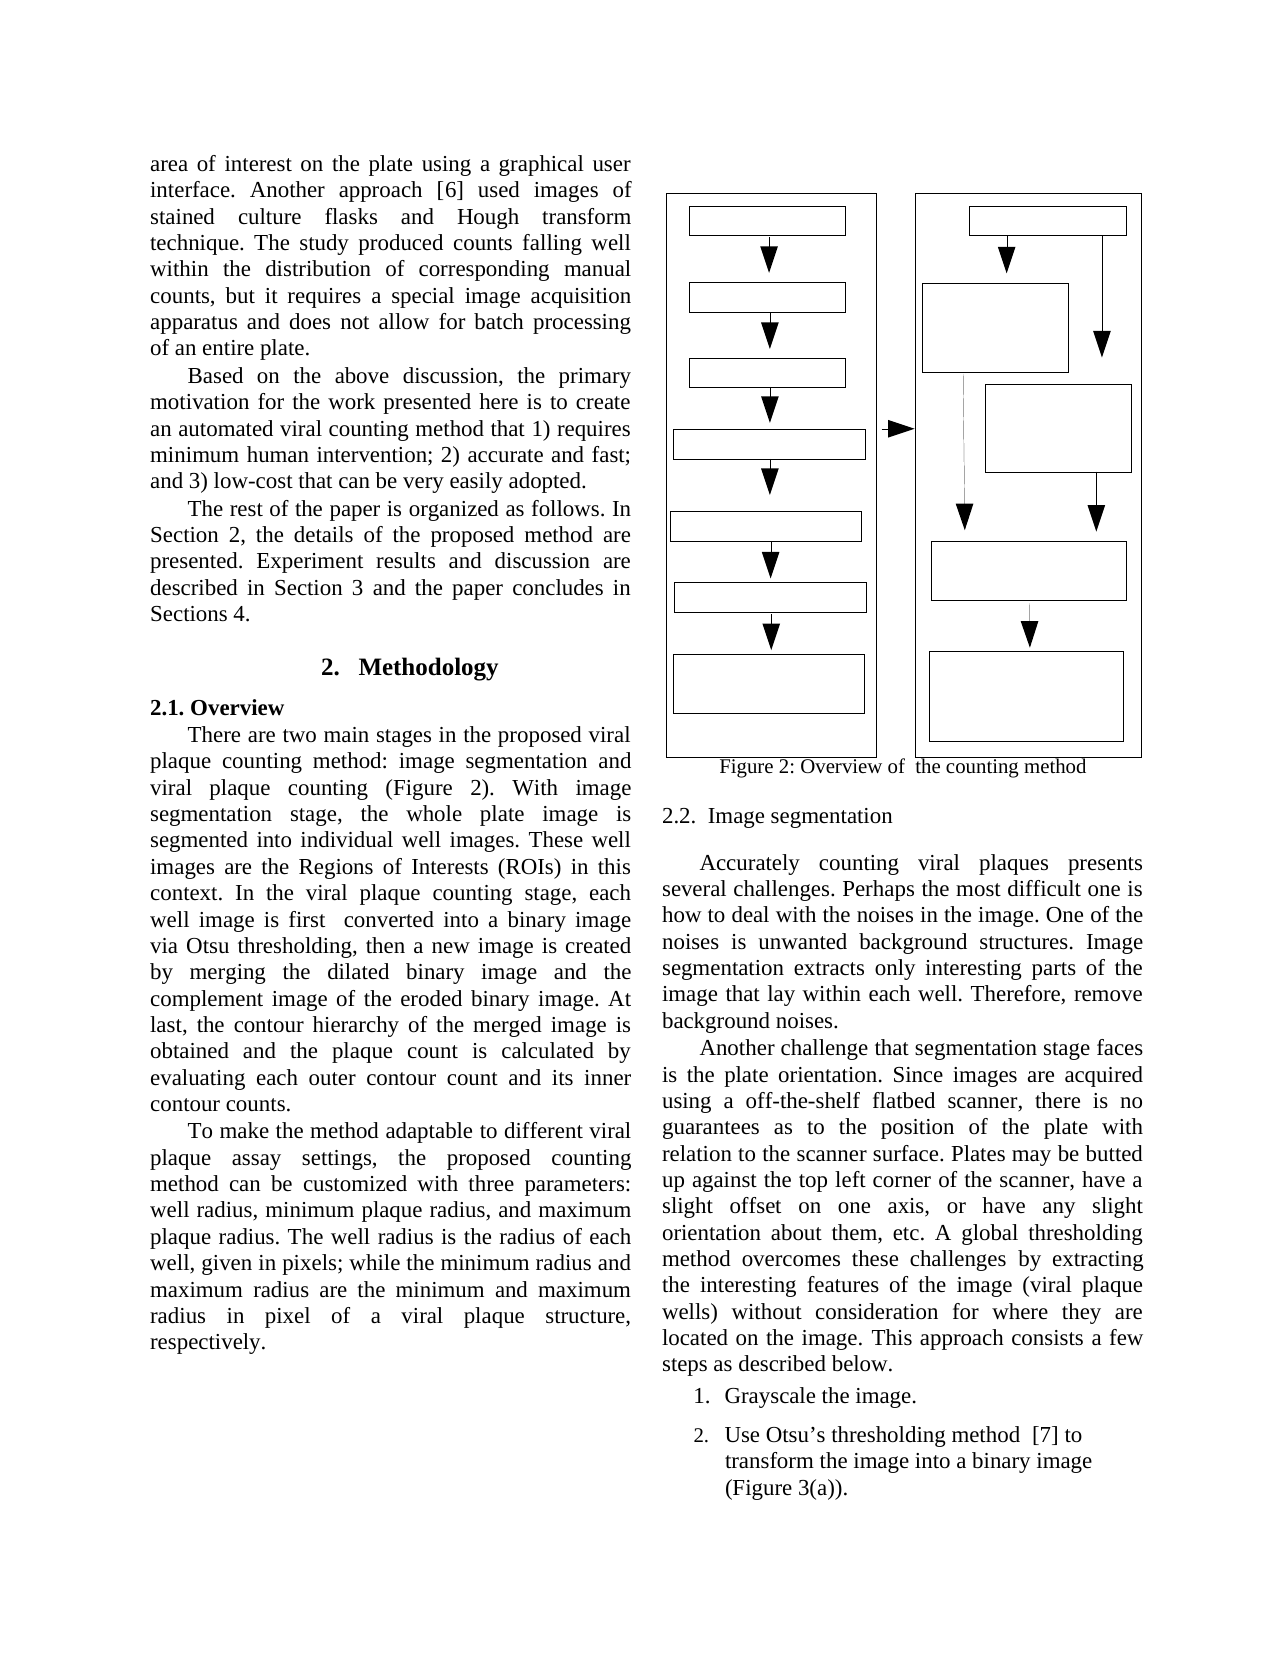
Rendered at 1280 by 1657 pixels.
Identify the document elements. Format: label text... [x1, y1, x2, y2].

text There are two main stages in the proposed viral plaque counting method: image segmentation and viral plaque counting (Figure 2). With image segmentation stage, the whole plate image is segmented into individual well images. These well images are the Regions of Interests (ROIs) in this context. In the viral plaque counting stage, each well image is first converted into a binary image via Otsu thresholding, then a new image is created by merging the dilated binary image and the complement image of the eroded binary image. At last, the contour hierarchy of the merged image is obtained and the plaque count is calculated by evaluating each outer contour count and its inner contour counts. [150, 721, 632, 1116]
text Accurately counting viral plaques presents several challenges. Perhaps the most difficult one is how to deal with the noises in the image. One of the noises is unwanted background structures. Image segmentation extracts only interesting parts of the image that lay within each well. Therefore, remove background noises. [662, 849, 1144, 1033]
list 2. Use Otsu’s thresholding method [7] to transform the image into a binary image (Figure 3(a)). [693, 1421, 1144, 1500]
text Based on the above discussion, the primary motivation for the work presented here is to create an automated viral counting method that 1) requires minimum human intervention; 2) accurate and fast; and 3) low-cost that can be very easily adopted. [150, 362, 632, 494]
text Figure 2: Overview of the counting method [662, 753, 1144, 778]
text The rest of the paper is organized as follows. In Section 2, the details of the proposed method are presented. Experiment results and discussion are described in Section 3 and the paper concludes in Sections 4. [150, 495, 632, 626]
text area of interest on the plate using a graphical user interface. Another approach [6] used images of stained culture flasks and Hough transform technique. The study produced counts falling well within the distribution of corresponding manual counts, but it requires a special image acquisition apparatus and does not allow for batch processing of an entire plate. [150, 150, 632, 361]
text Another challenge that segmentation stage faces is the plate orientation. Since images are acquired using a off-the-shelf flatbed scanner, there is no guarantees as to the position of the plate with relation to the scanner surface. Plates may be butted up against the top left corner of the scanner, have a slight offset on one axis, or have any slight orientation about them, etc. A global thresholding method overcomes these challenges by extracting the interesting features of the image (viral plaque wells) without consideration for where they are located on the image. This approach consists a few steps as described below. [662, 1034, 1144, 1377]
text 2.2. Image segmentation [662, 803, 1144, 829]
text To make the method adaptable to different viral plaque assay settings, the proposed counting method can be customized with three parameters: well radius, minimum plaque radius, and maximum plaque radius. The well radius is the radius of each well, given in pixels; while the minimum radius and maximum radius are the minimum and maximum radius in pixel of a viral plaque structure, respectively. [150, 1117, 632, 1355]
text 2.1. Overview [150, 694, 632, 720]
subtitle Methodology [187, 652, 632, 681]
list 1. Grayscale the image. [693, 1382, 1144, 1408]
